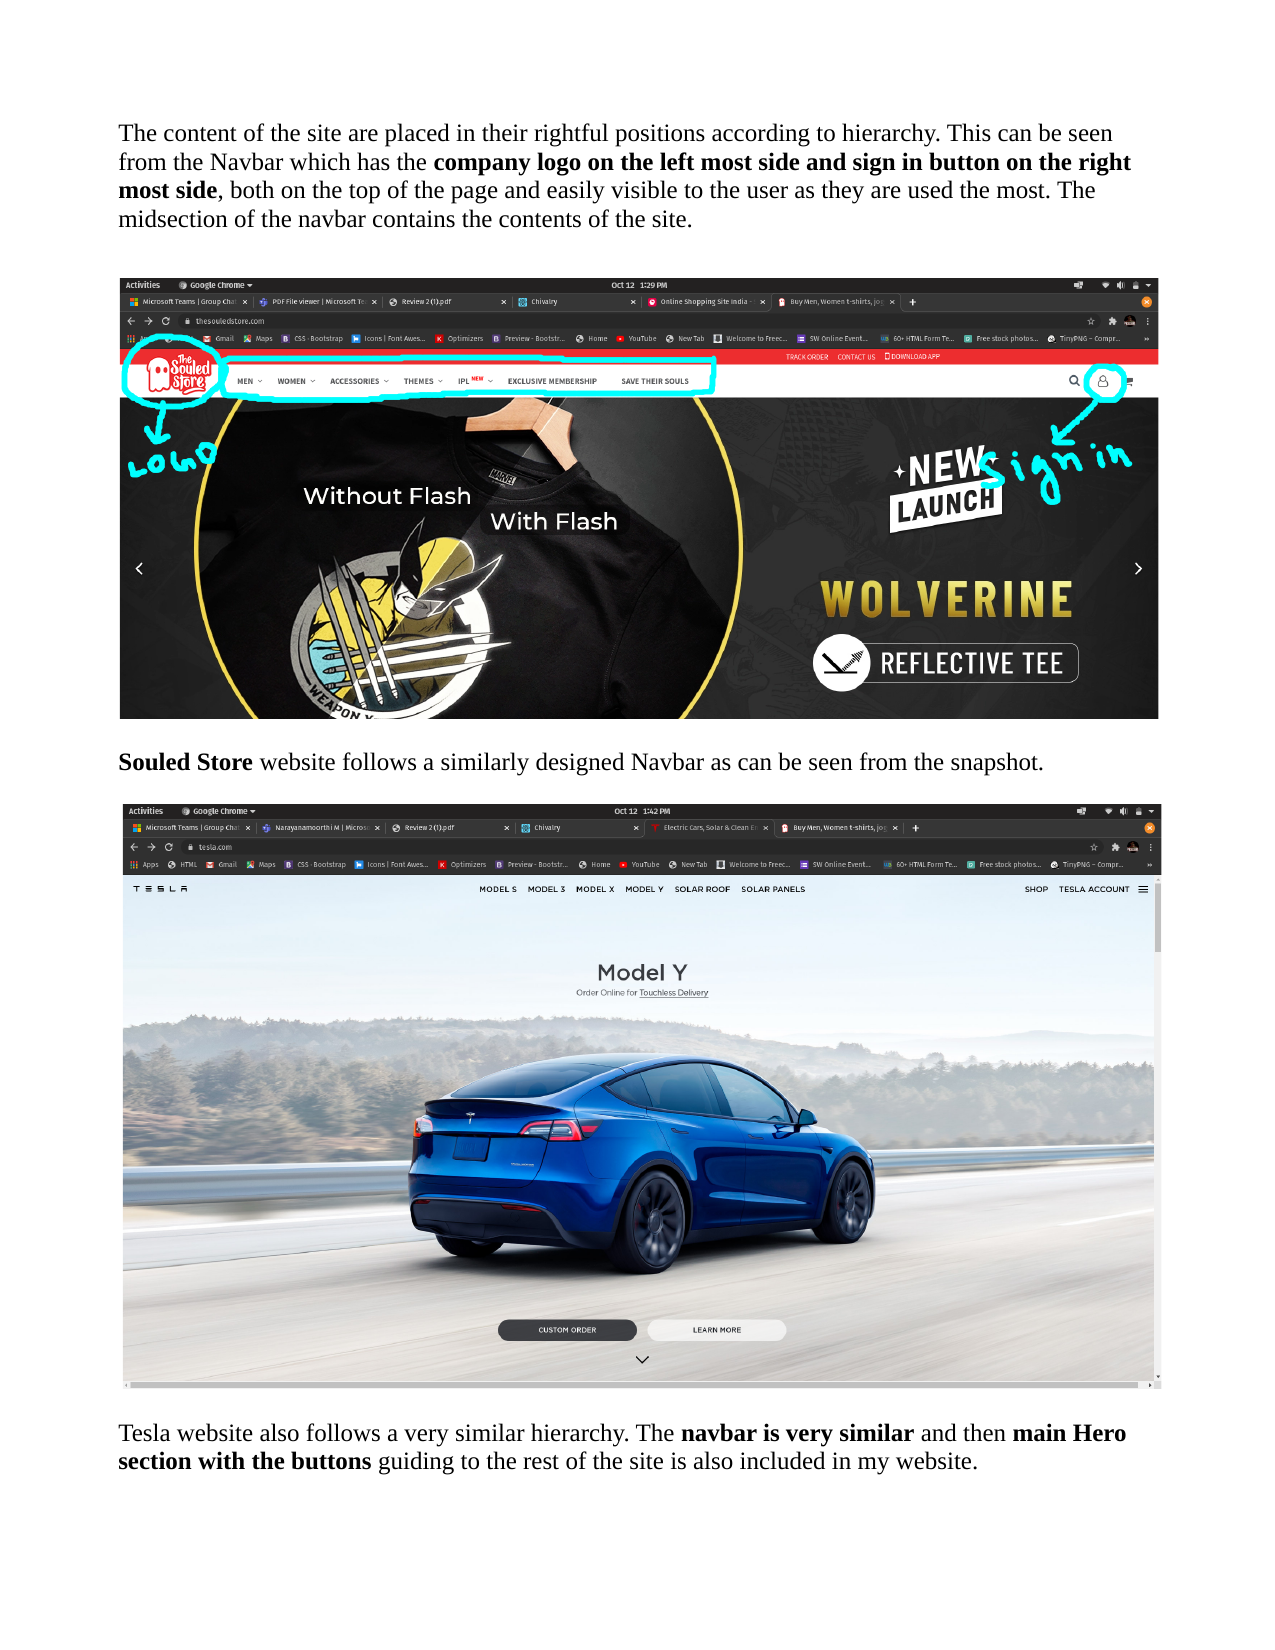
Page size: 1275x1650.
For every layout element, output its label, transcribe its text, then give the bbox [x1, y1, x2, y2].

picture [122, 804, 1162, 1389]
text Souled Store website follows a similarly designed Navbar as can be seen from the snapshot. [118, 747, 1157, 776]
text The content of the site are placed in their rightful positions according to hierarchy. This can be seen from the Navbar which has the company logo on the left most side and sign in button on the right most side, both on the top of the page and easily visible to the user as they are used the most. The midsection of the navbar contains the contents of the site. [118, 118, 1157, 233]
picture [119, 278, 1159, 719]
text Tesla website also follows a very similar hierarchy. The navbar is very similar and then main Hero section with the buttons guiding to the rest of the site is also included in my website. [118, 1418, 1157, 1475]
